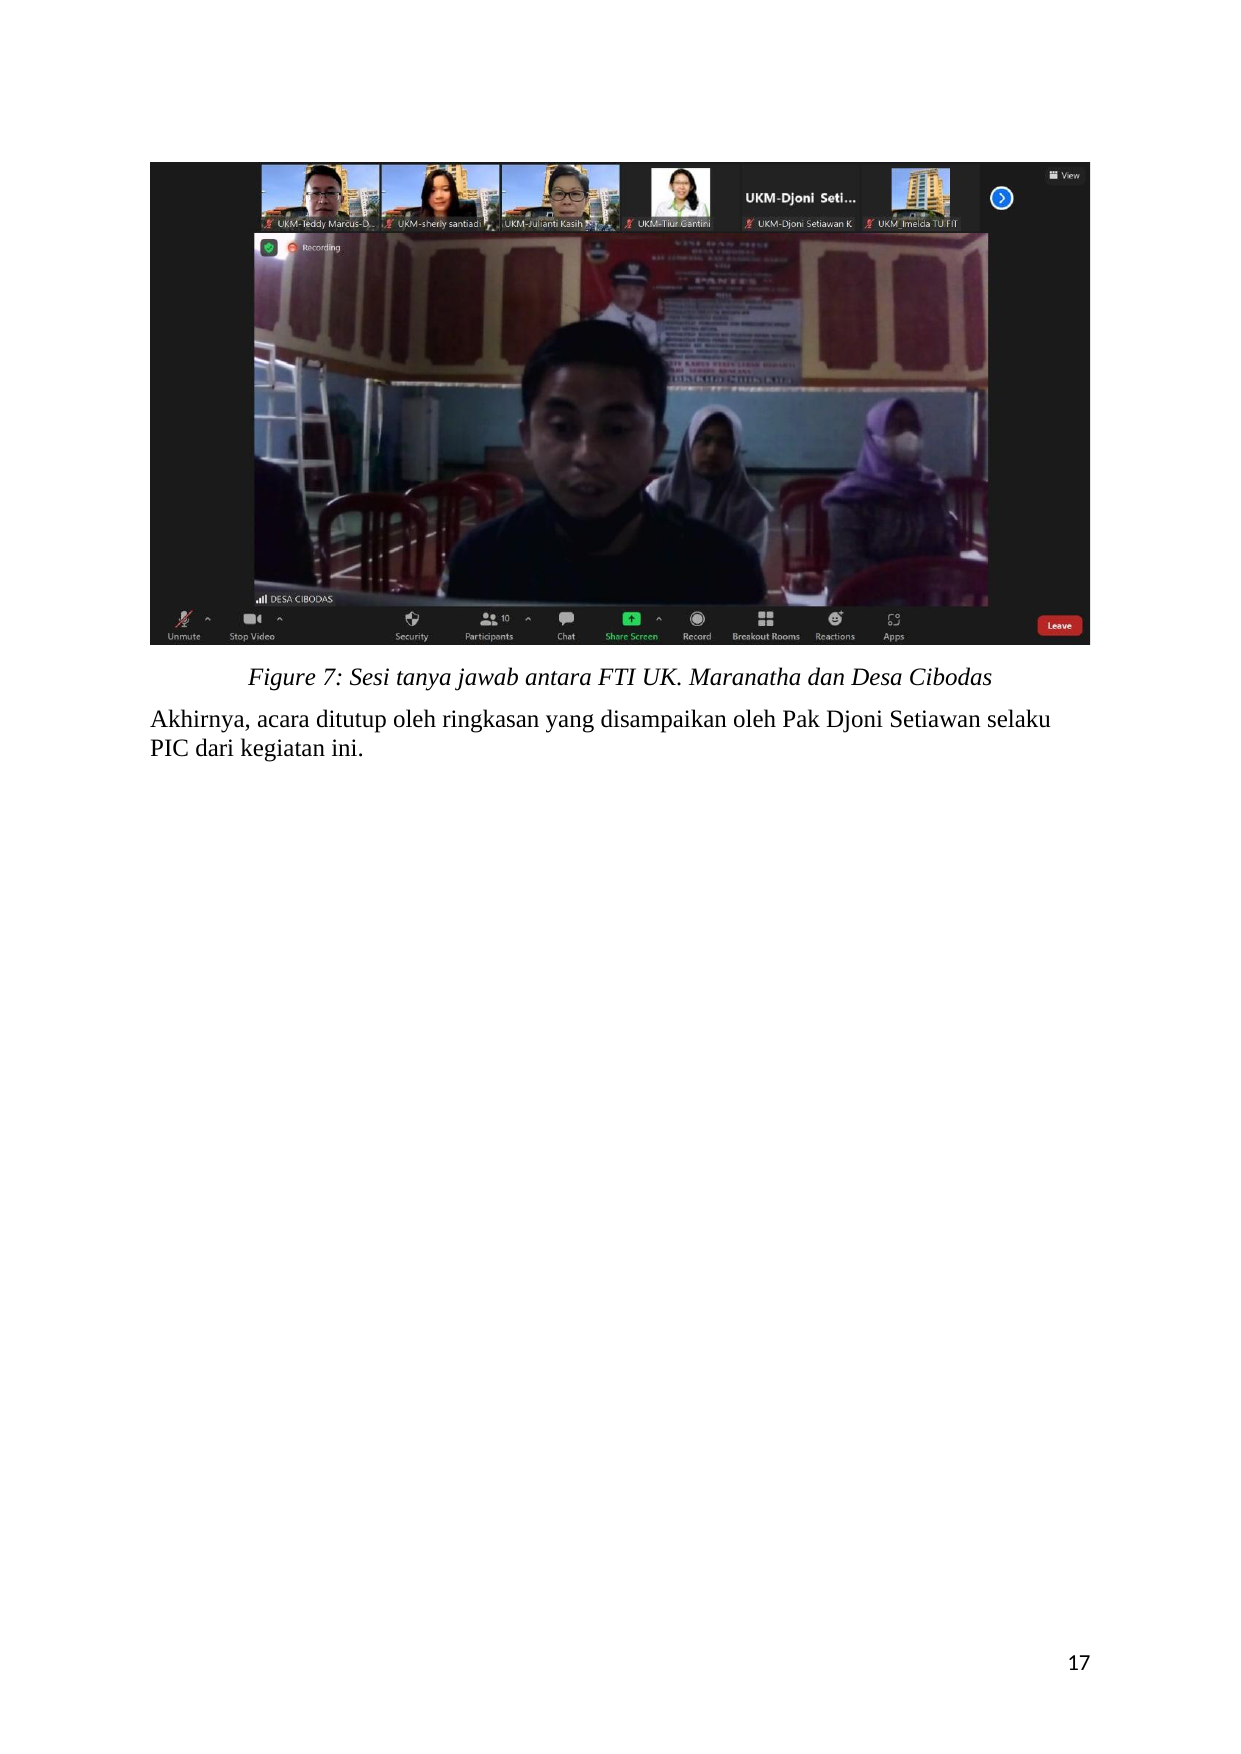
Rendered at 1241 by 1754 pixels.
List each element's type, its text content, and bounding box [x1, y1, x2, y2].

text Figure 7: Sesi tanya jawab antara FTI UK. Maranatha dan Desa Cibodas [150, 645, 1090, 691]
picture [150, 162, 1091, 645]
text [150, 150, 1090, 162]
text Akhirnya, acara ditutup oleh ringkasan yang disampaikan oleh Pak Djoni Setiawan selaku PIC dari kegiatan ini. [150, 691, 1090, 762]
